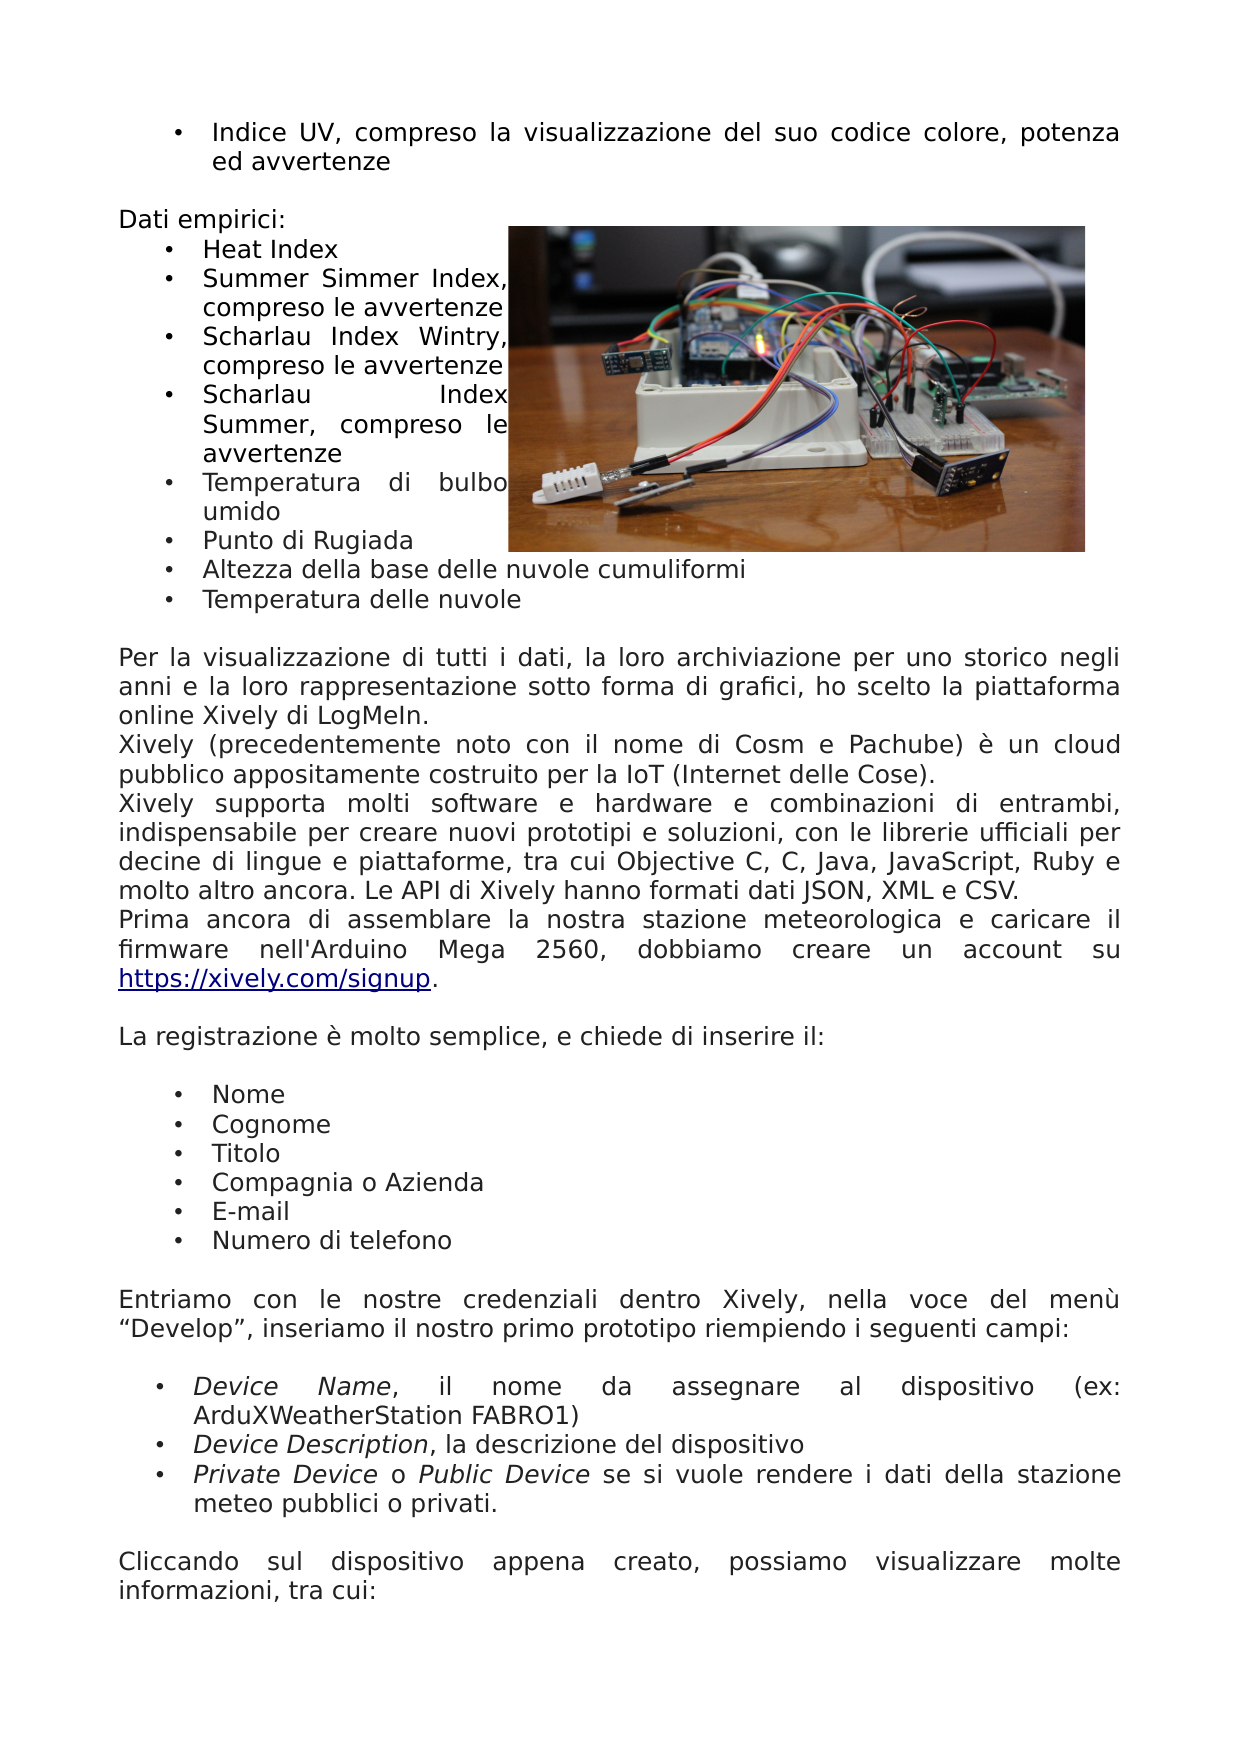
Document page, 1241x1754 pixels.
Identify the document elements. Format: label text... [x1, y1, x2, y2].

text Dati empirici: [118, 206, 1122, 235]
list [1086, 235, 1122, 264]
list Titolo [174, 1139, 1122, 1168]
list Nome [174, 1081, 1122, 1110]
text Cliccando sul dispositivo appena creato, possiamo visualizzare molte informazioni, tra cui: [118, 1547, 1122, 1606]
text Entriamo con le nostre credenziali dentro Xively, nella voce del menù “Develop”, inseriamo il nostro primo prototipo riempiendo i seguenti campi: [118, 1285, 1122, 1343]
text Xively (precedentemente noto con il nome di Cosm e Pachube) è un cloud pubblico appositamente costruito per la IoT (Internet delle Cose). [118, 731, 1122, 789]
list Scharlau Index Wintry, compreso le avvertenze [165, 322, 508, 381]
list Device Name, il nome da assegnare al dispositivo (ex: ArduXWeatherStation FABRO1) [156, 1372, 1122, 1431]
text La registrazione è molto semplice, e chiede di inserire il: [118, 1022, 1122, 1051]
text Prima ancora di assemblare la nostra stazione meteorologica e caricare il firmware nell'Arduino Mega 2560, dobbiamo creare un account su https://xively.com/signup. [118, 906, 1122, 993]
list Scharlau Index Summer, compreso le avvertenze [165, 381, 508, 468]
picture [508, 226, 1086, 552]
list Altezza della base delle nuvole cumuliformi [165, 556, 1122, 585]
list Private Device o Public Device se si vuole rendere i dati della stazione meteo pubblici o privati. [156, 1460, 1122, 1518]
list Cognome [174, 1110, 1122, 1139]
list E-mail [174, 1197, 1122, 1226]
list Temperatura delle nuvole [165, 585, 1122, 614]
list Temperatura di bulbo umido [165, 468, 508, 526]
list Compagnia o Azienda [174, 1168, 1122, 1197]
list [1086, 264, 1122, 322]
list [1086, 468, 1122, 526]
list Device Description, la descrizione del dispositivo [156, 1431, 1122, 1460]
list [1086, 322, 1122, 381]
list [1086, 381, 1122, 468]
text Xively supporta molti software e hardware e combinazioni di entrambi, indispensabile per creare nuovi prototipi e soluzioni, con le librerie ufficiali per decine di lingue e piattaforme, tra cui Objective C, C, Java, JavaScript, Ruby e molto altro ancora. Le API di Xively hanno formati dati JSON, XML e CSV. [118, 789, 1122, 906]
list Summer Simmer Index, compreso le avvertenze [165, 264, 508, 322]
list Punto di Rugiada [165, 526, 1122, 556]
list Heat Index [165, 235, 508, 264]
text Per la visualizzazione di tutti i dati, la loro archiviazione per uno storico negli anni e la loro rappresentazione sotto forma di grafici, ho scelto la piattaforma online Xively di LogMeIn. [118, 643, 1122, 731]
list Numero di telefono [174, 1226, 1122, 1256]
list Indice UV, compreso la visualizzazione del suo codice colore, potenza ed avvertenze [174, 118, 1122, 176]
